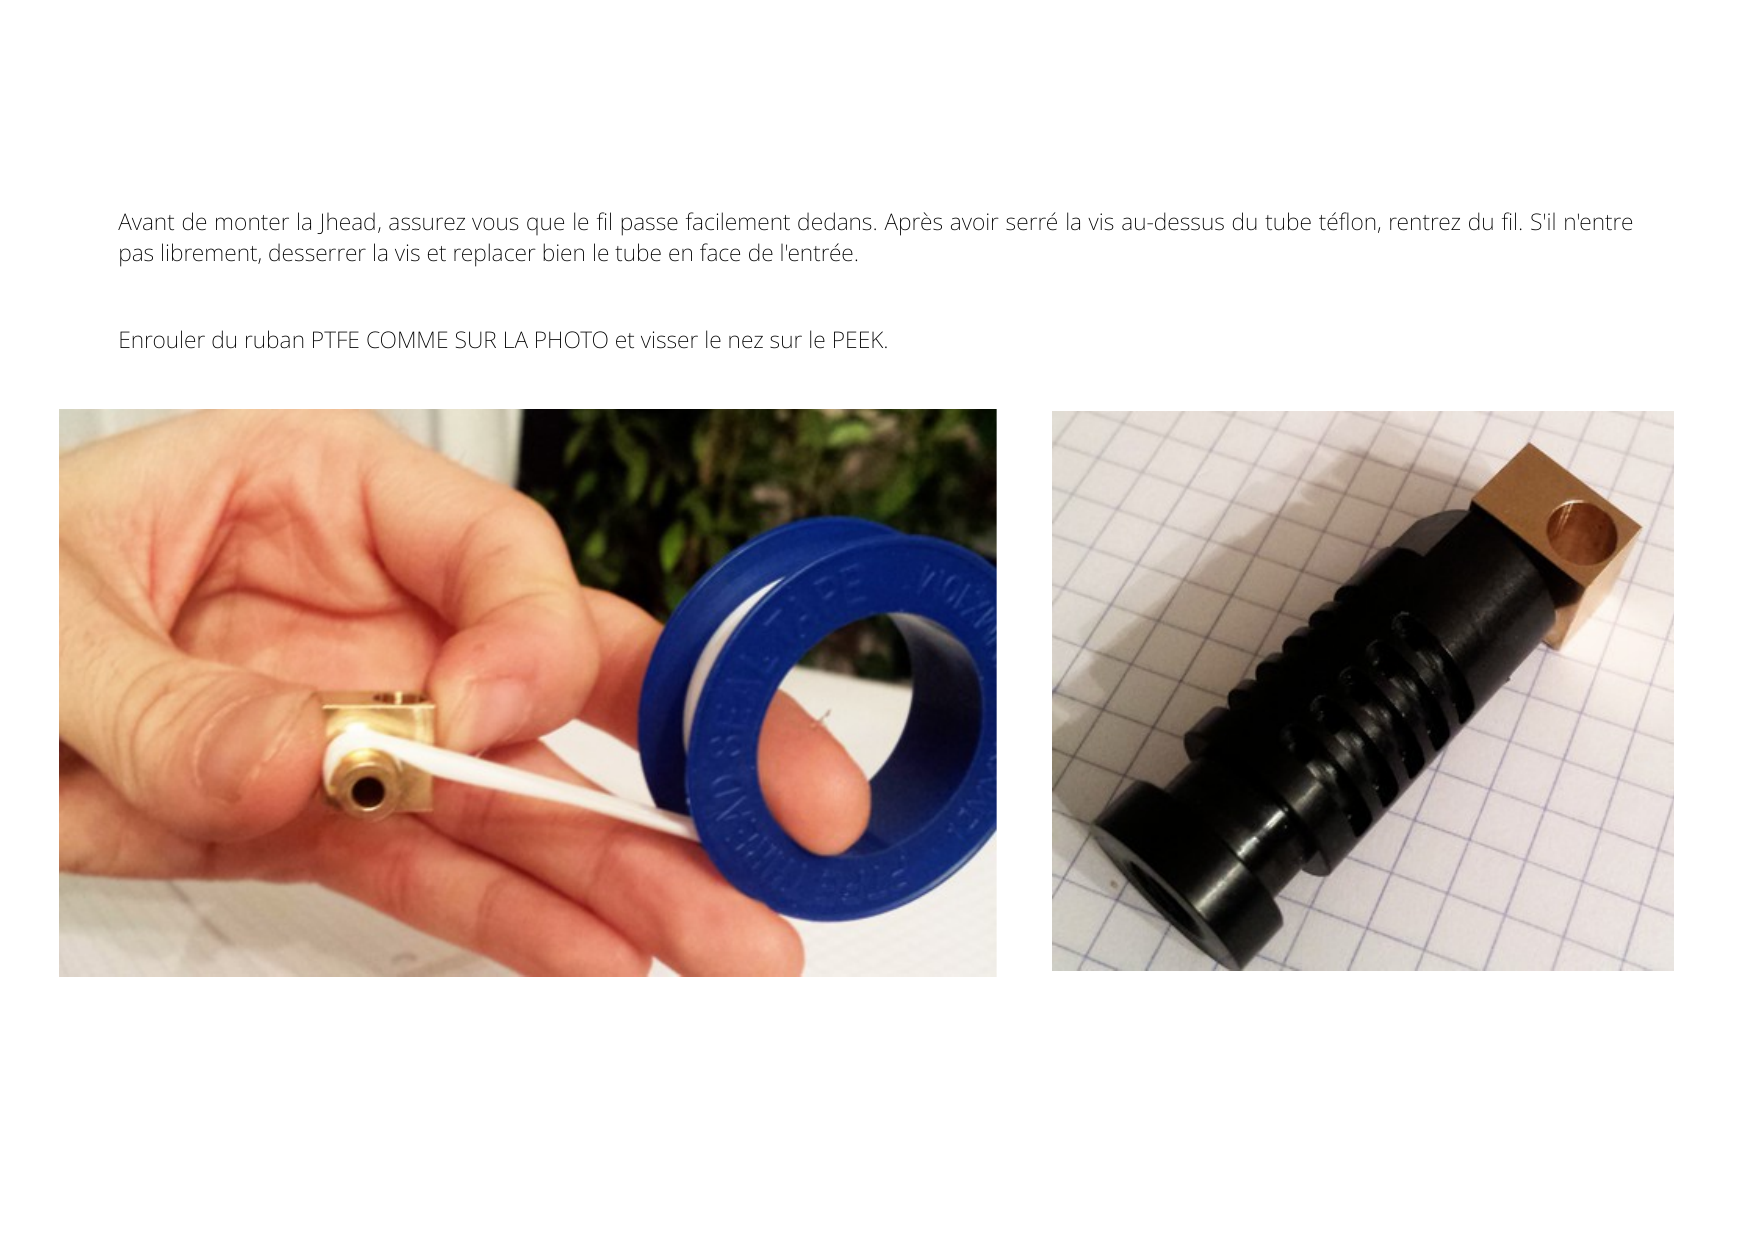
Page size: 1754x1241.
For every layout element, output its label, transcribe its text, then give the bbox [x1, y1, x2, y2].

picture [1052, 411, 1674, 971]
text Avant de monter la Jhead, assurez vous que le fil passe facilement dedans. Après avoir serré la vis au-dessus du tube téflon, rentrez du fil. S'il n'entre pas librement, desserrer la vis et replacer bien le tube en face de l'entrée. [118, 206, 1636, 268]
picture [59, 409, 997, 977]
text Enrouler du ruban PTFE COMME SUR LA PHOTO et visser le nez sur le PEEK. [118, 324, 1636, 356]
